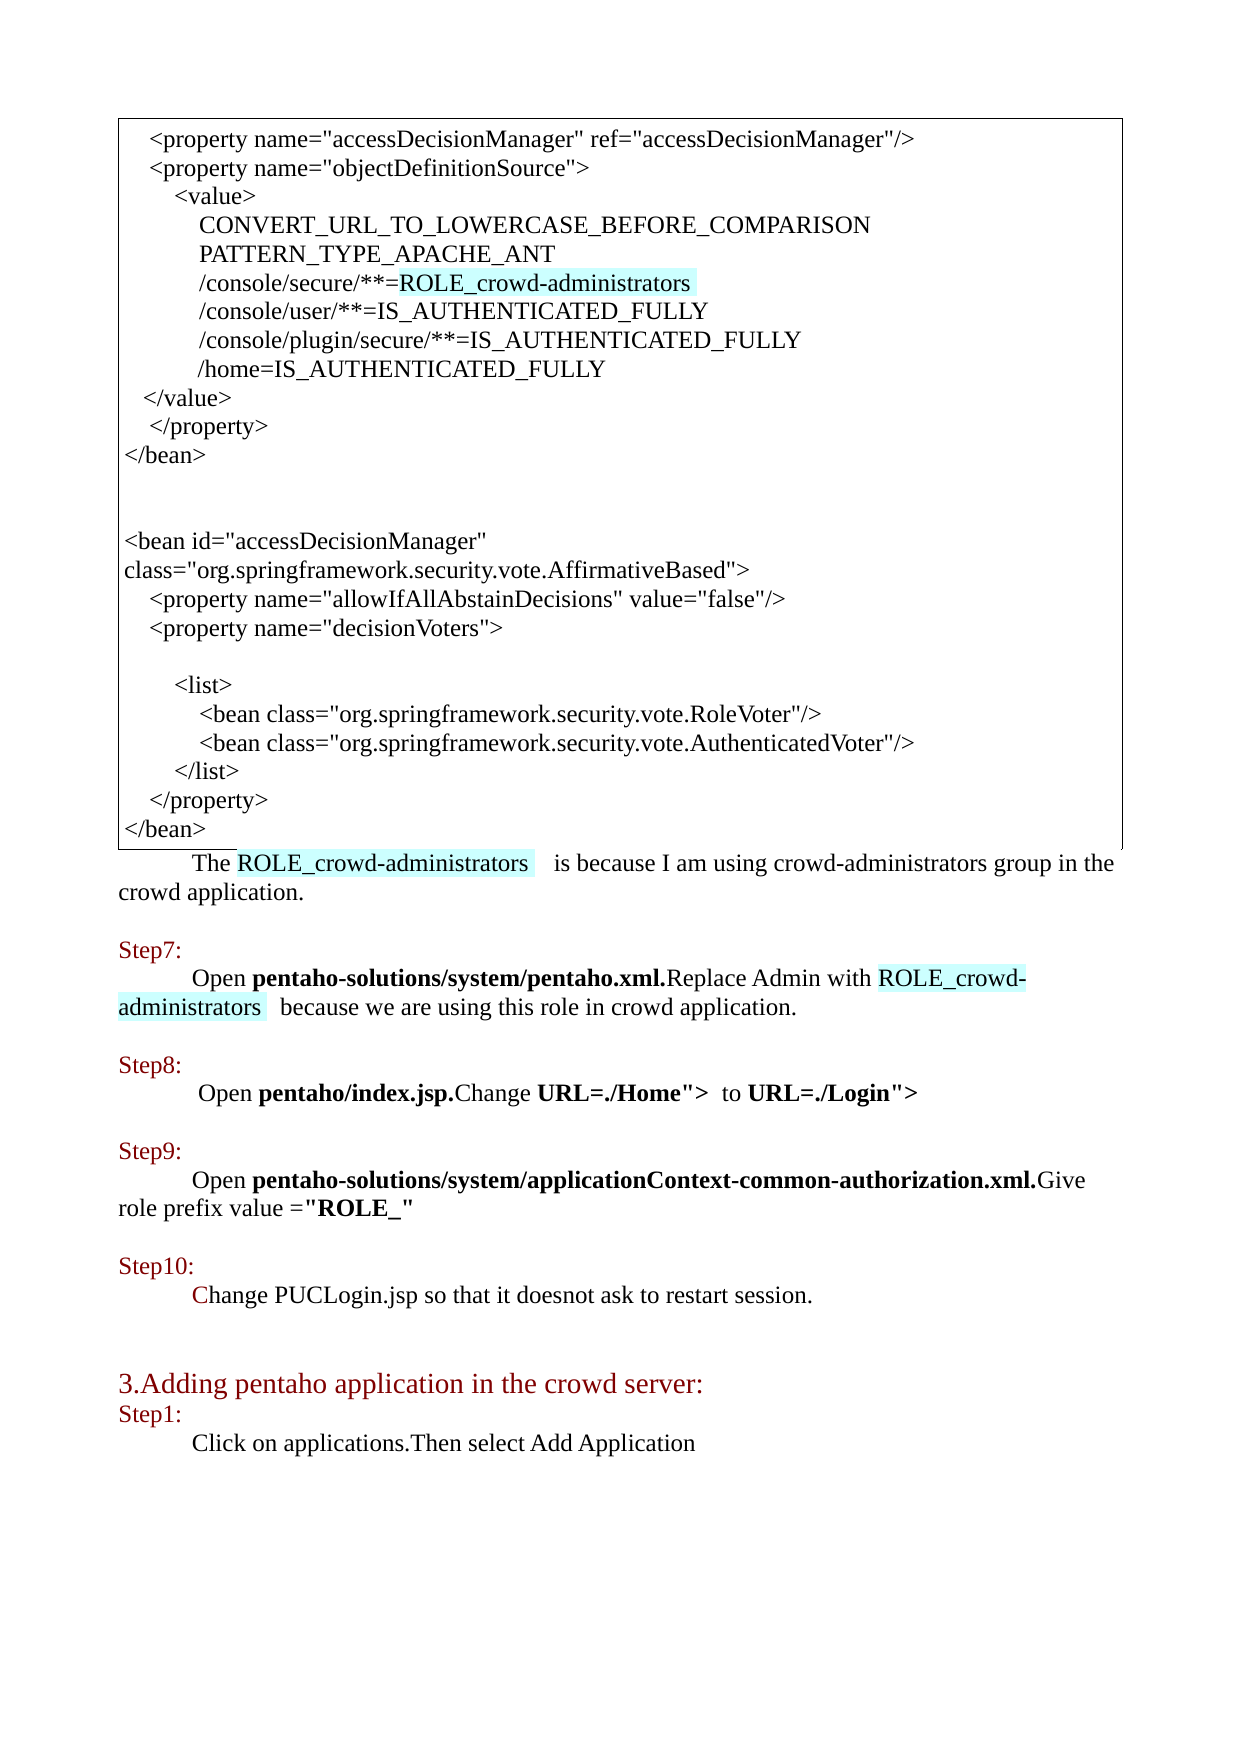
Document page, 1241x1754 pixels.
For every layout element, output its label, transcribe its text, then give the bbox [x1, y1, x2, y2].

text The ROLE_crowd-administrators is because I am using crowd-administrators group in the crowd application. [118, 850, 1122, 906]
text Step1: [118, 1399, 1122, 1428]
text Change PUCLogin.jsp so that it doesnot ask to restart session. [118, 1280, 1122, 1308]
text Step7: [118, 935, 1122, 963]
text 3.Adding pentaho application in the crowd server: [118, 1366, 1122, 1399]
text Open pentaho/index.jsp.Change URL=./Home"> to URL=./Login"> [118, 1078, 1122, 1107]
text Open pentaho-solutions/system/applicationContext-common-authorization.xml.Give role prefix value ="ROLE_" [118, 1165, 1122, 1222]
table_header <property name="accessDecisionManager" ref="accessDecisionManager"/> <property name="objectDefinitionSource"> <value> CONVERT_URL_TO_LOWERCASE_BEFORE_COMPARISON PATTERN_TYPE_APACHE_ANT /console/secure/**=ROLE_crowd-administrators /console/user/**=IS_AUTHENTICATED_FULLY /console/plugin/secure/**=IS_AUTHENTICATED_FULLY /home=IS_AUTHENTICATED_FULLY </value> </property> </bean> <bean id="accessDecisionManager" class="org.springframework.security.vote.AffirmativeBased"> <property name="allowIfAllAbstainDecisions" value="false"/> <property name="decisionVoters"> <list> <bean class="org.springframework.security.vote.RoleVoter"/> <bean class="org.springframework.security.vote.AuthenticatedVoter"/> </list> </property> </bean> [119, 119, 1122, 848]
text Step8: [118, 1050, 1122, 1078]
text Click on applications.Then select Add Application [118, 1428, 1122, 1457]
text Step10: [118, 1251, 1122, 1280]
text Step9: [118, 1136, 1122, 1165]
text Open pentaho-solutions/system/pentaho.xml.Replace Admin with ROLE_crowd-administrators because we are using this role in crowd application. [118, 963, 1122, 1021]
